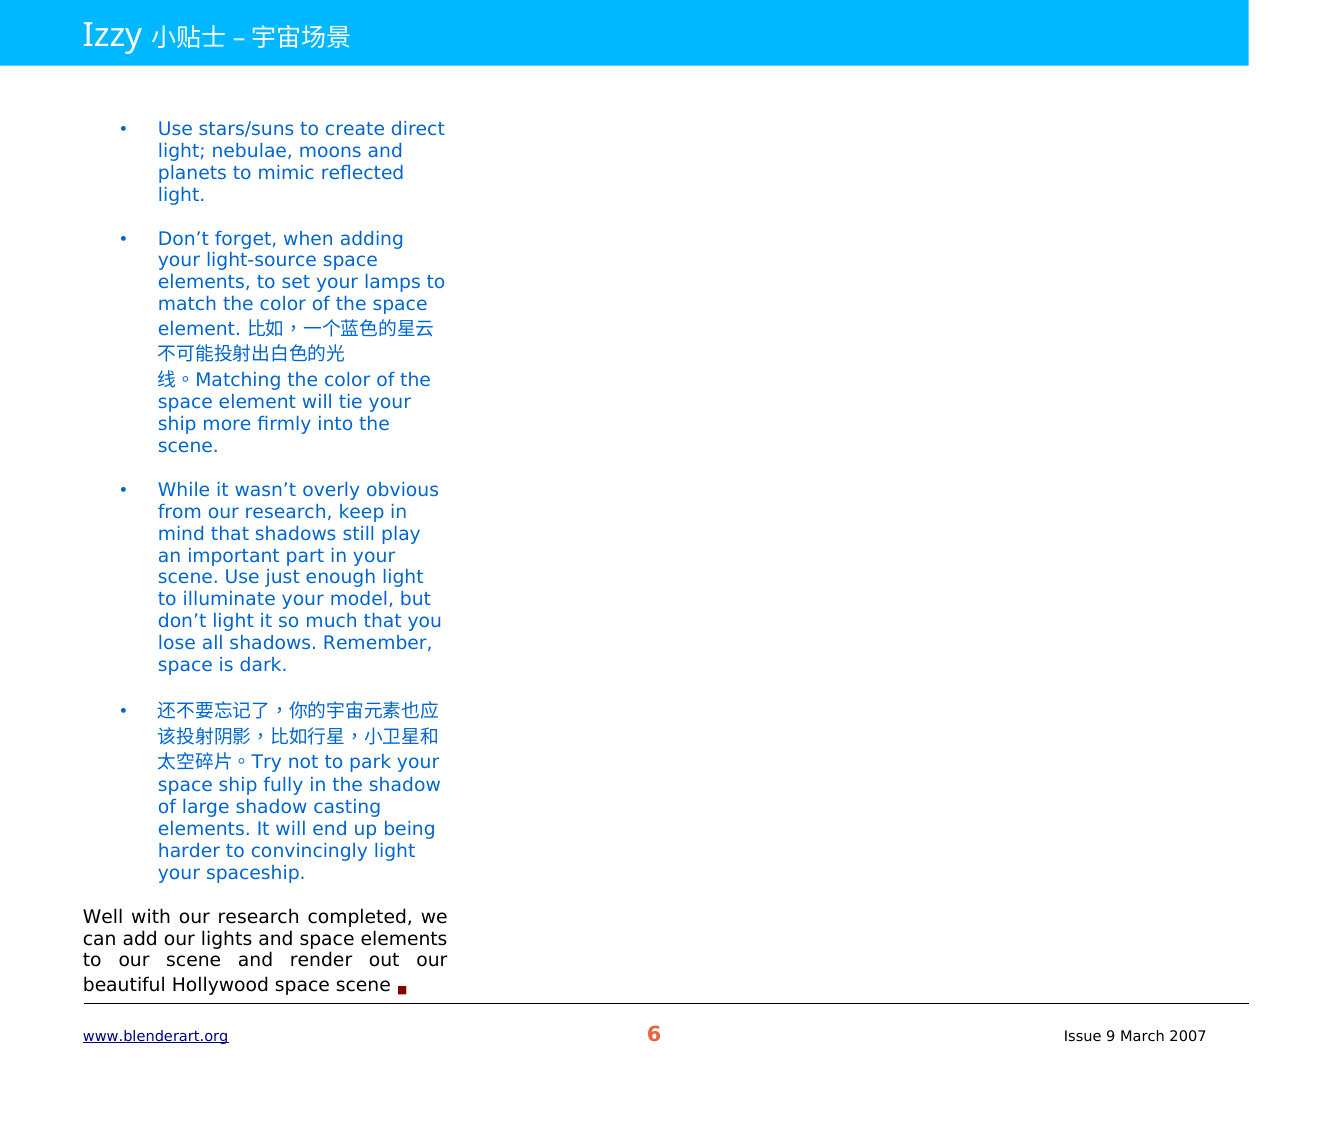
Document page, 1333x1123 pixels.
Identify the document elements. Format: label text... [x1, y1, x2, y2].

list 还不要忘记了，你的宇宙元素也应该投射阴影，比如行星，小卫星和太空碎片。Try not to park your space ship fully in the shadow of large shadow casting elements. It will end up being harder to convincingly light your spaceship. [120, 698, 448, 884]
text Well with our research completed, we can add our lights and space elements to our scene and render out our beautiful Hollywood space scene ■ [83, 906, 448, 997]
list Don’t forget, when adding your light-source space elements, to set your lamps to match the color of the space element. 比如，一个蓝色的星云不可能投射出白色的光线。Matching the color of the space element will tie your ship more firmly into the scene. [120, 227, 448, 457]
list Use stars/suns to create direct light; nebulae, moons and planets to mimic reflected light. [120, 118, 448, 206]
list While it wasn’t overly obvious from our research, keep in mind that shadows still play an important part in your scene. Use just enough light to illuminate your model, but don’t light it so much that you lose all shadows. Remember, space is dark. [120, 479, 448, 676]
